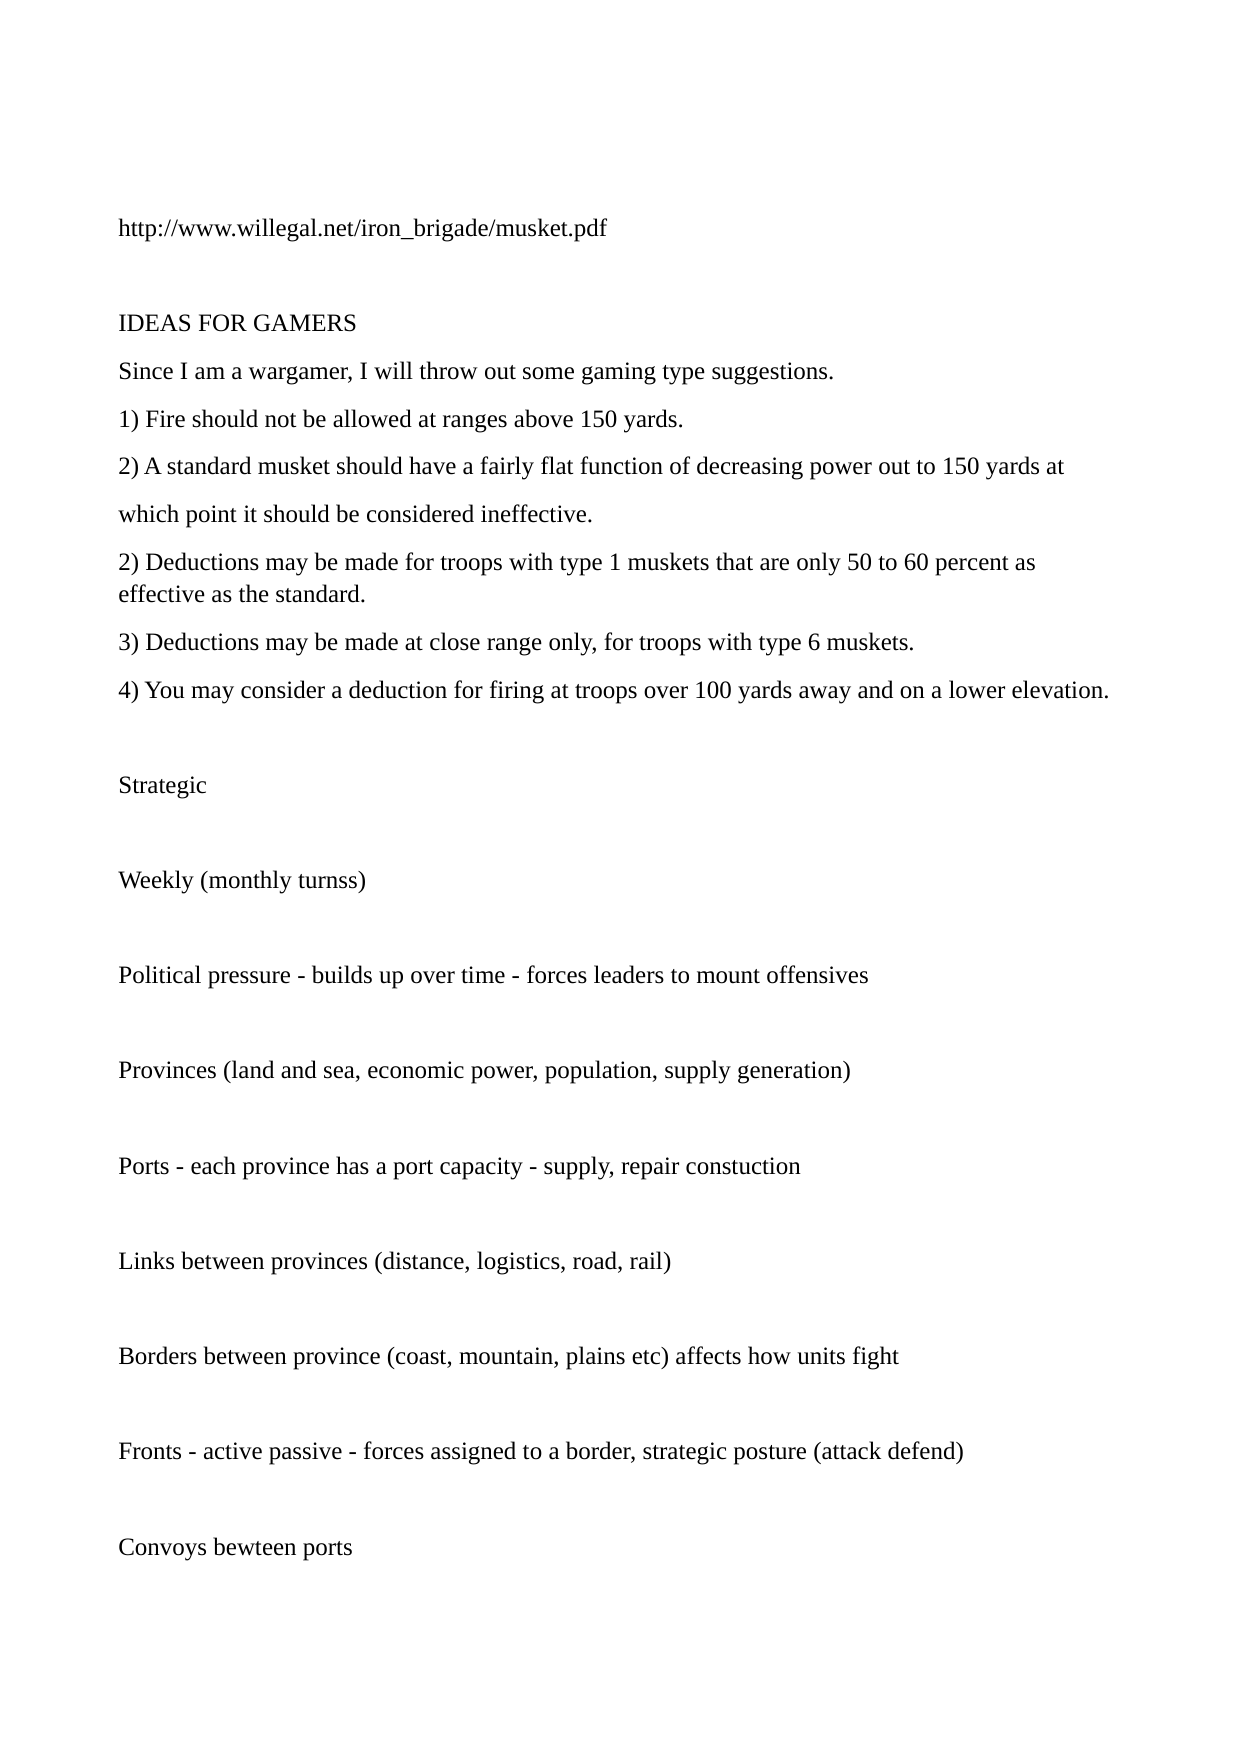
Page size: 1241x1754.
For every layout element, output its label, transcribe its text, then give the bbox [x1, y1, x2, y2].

text Ports - each province has a port capacity - supply, repair constuction [118, 1151, 1122, 1179]
text Borders between province (coast, mountain, plains etc) affects how units fight [118, 1341, 1122, 1370]
text http://www.willegal.net/iron_brigade/musket.pdf [118, 213, 1122, 242]
text IDEAS FOR GAMERS [118, 308, 1122, 337]
text Since I am a wargamer, I will throw out some gaming type suggestions. [118, 356, 1122, 385]
text 4) You may consider a deduction for firing at troops over 100 yards away and on a lower elevation. [118, 675, 1122, 703]
text Weekly (monthly turnss) [118, 865, 1122, 894]
text which point it should be considered ineffective. [118, 499, 1122, 528]
text Convoys bewteen ports [118, 1532, 1122, 1560]
text Political pressure - builds up over time - forces leaders to mount offensives [118, 960, 1122, 989]
text Strategic [118, 770, 1122, 799]
text 3) Deductions may be made at close range only, for troops with type 6 muskets. [118, 627, 1122, 656]
text 2) Deductions may be made for troops with type 1 muskets that are only 50 to 60 percent as effective as the standard. [118, 547, 1122, 608]
text Provinces (land and sea, economic power, population, supply generation) [118, 1056, 1122, 1084]
text Links between provinces (distance, logistics, road, rail) [118, 1246, 1122, 1275]
text Fronts - active passive - forces assigned to a border, strategic posture (attack defend) [118, 1436, 1122, 1465]
text 1) Fire should not be allowed at ranges above 150 yards. [118, 404, 1122, 432]
text 2) A standard musket should have a fairly flat function of decreasing power out to 150 yards at [118, 451, 1122, 480]
